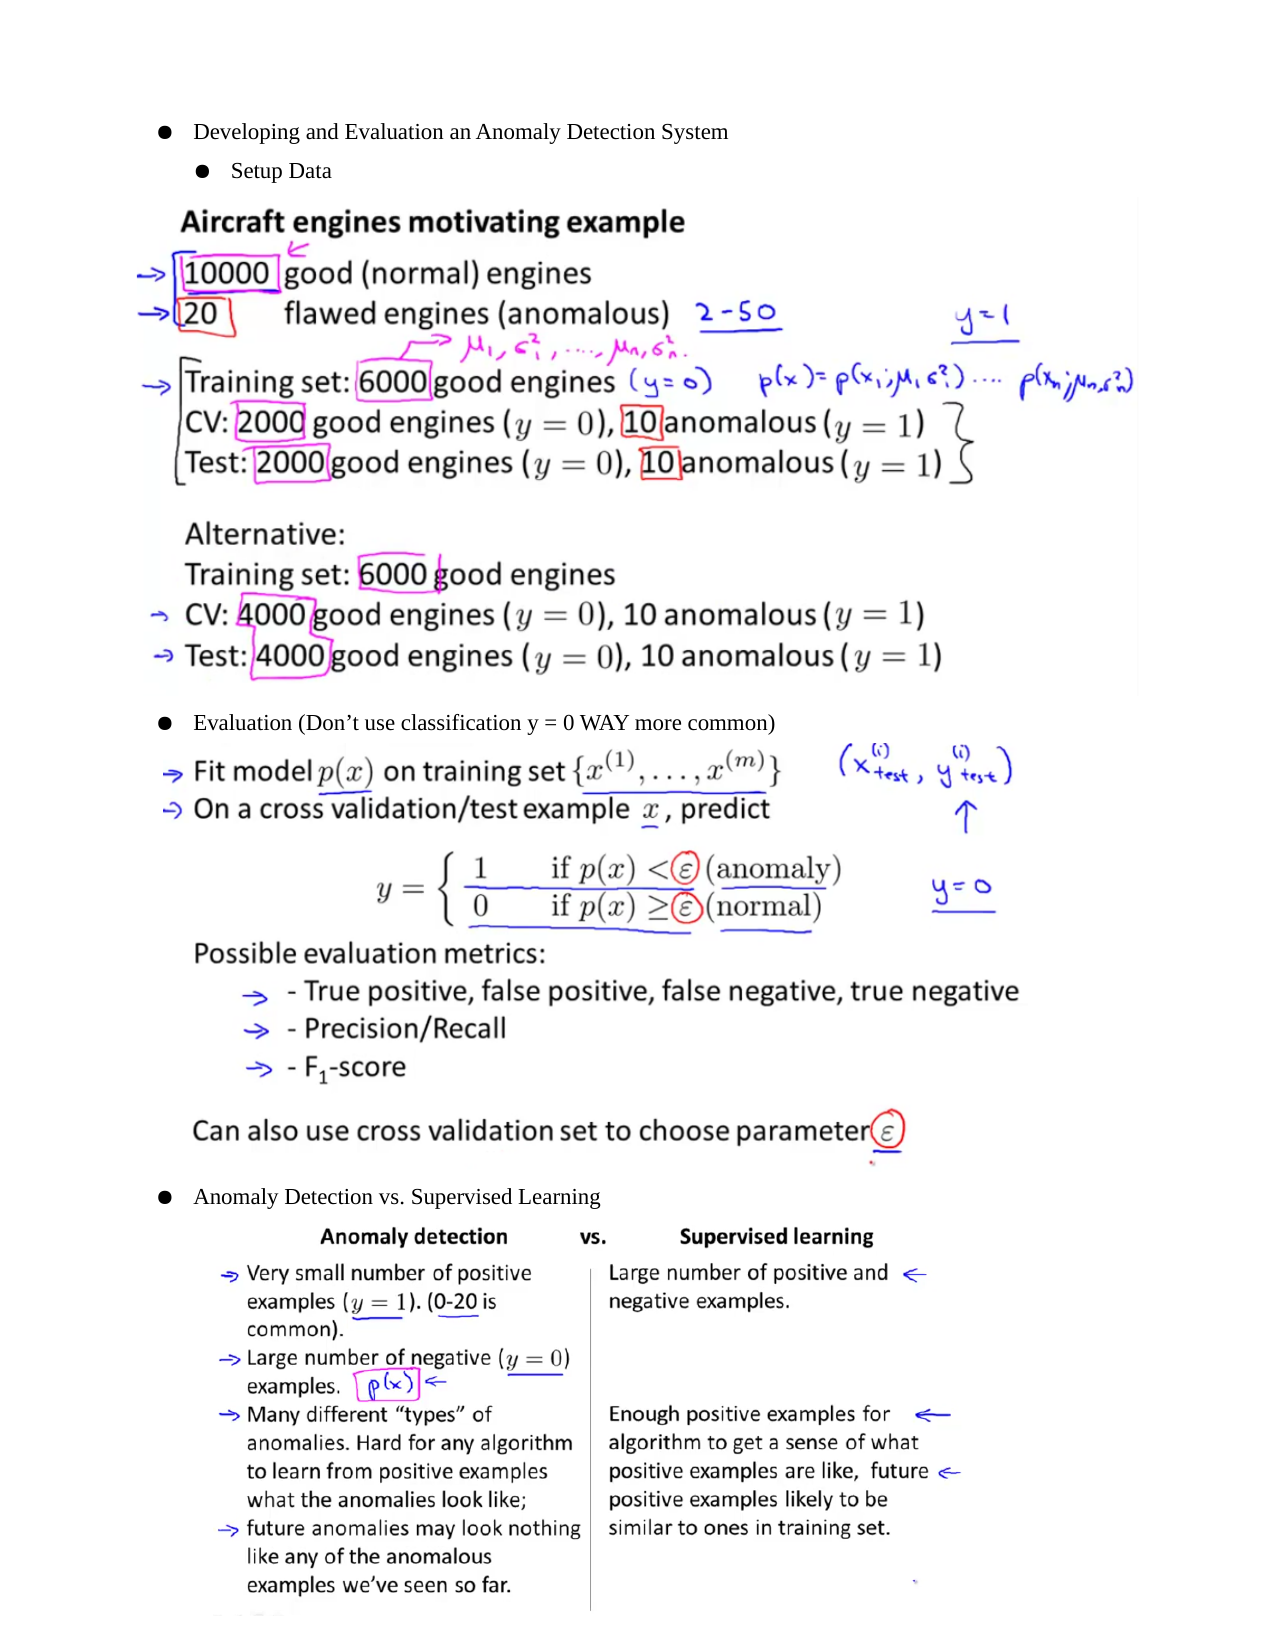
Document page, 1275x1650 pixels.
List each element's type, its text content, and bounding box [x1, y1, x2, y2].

picture [136, 197, 1139, 696]
list Setup Data [193, 158, 1157, 184]
list Anomaly Detection vs. Supervised Learning [156, 1183, 1157, 1209]
list Developing and Evaluation an Anomaly Detection System [156, 118, 1157, 144]
list Evaluation (Don’t use classification y = 0 WAY more common) [156, 197, 1157, 735]
picture [213, 1215, 968, 1616]
picture [163, 743, 1033, 1172]
